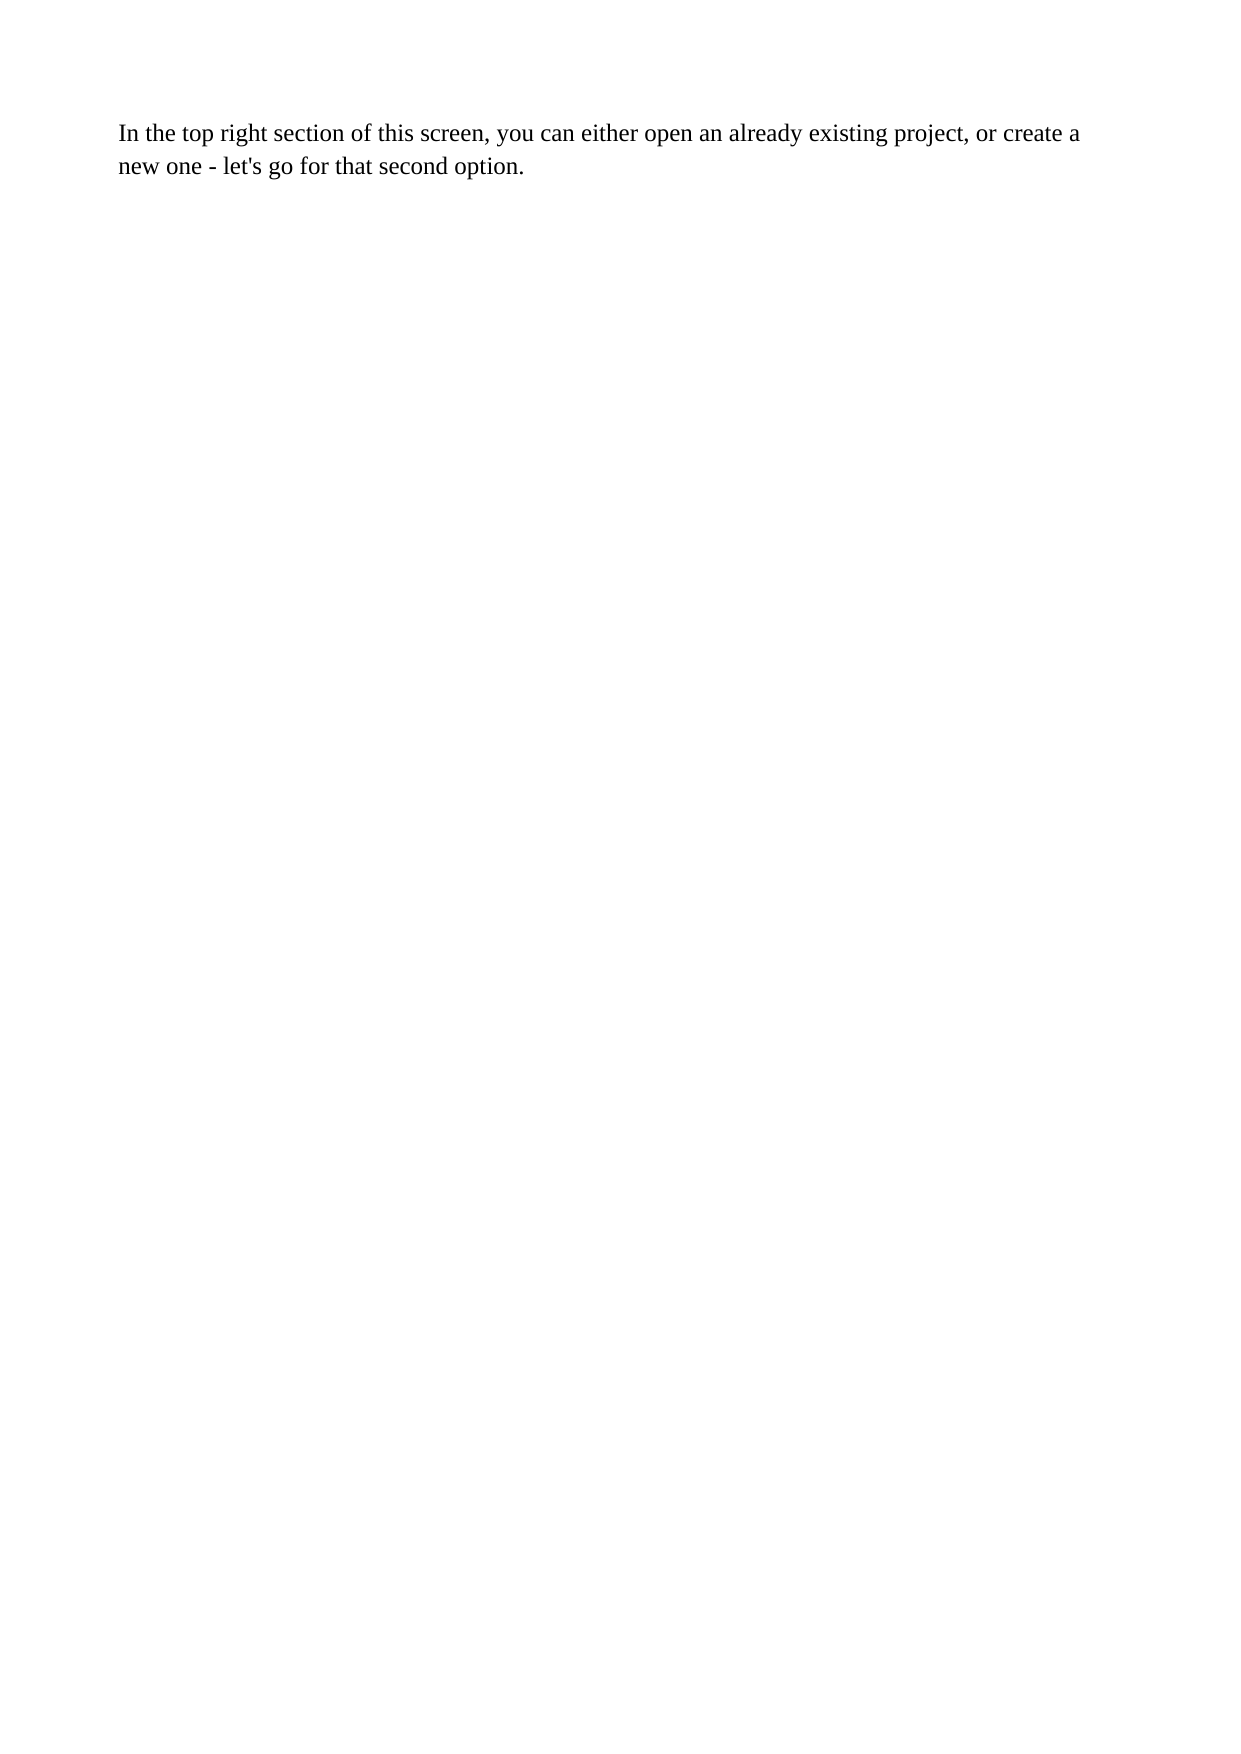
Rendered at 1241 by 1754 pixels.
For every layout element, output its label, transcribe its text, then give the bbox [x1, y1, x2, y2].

text In the top right section of this screen, you can either open an already existing project, or create a new one - let's go for that second option. [118, 118, 1122, 180]
